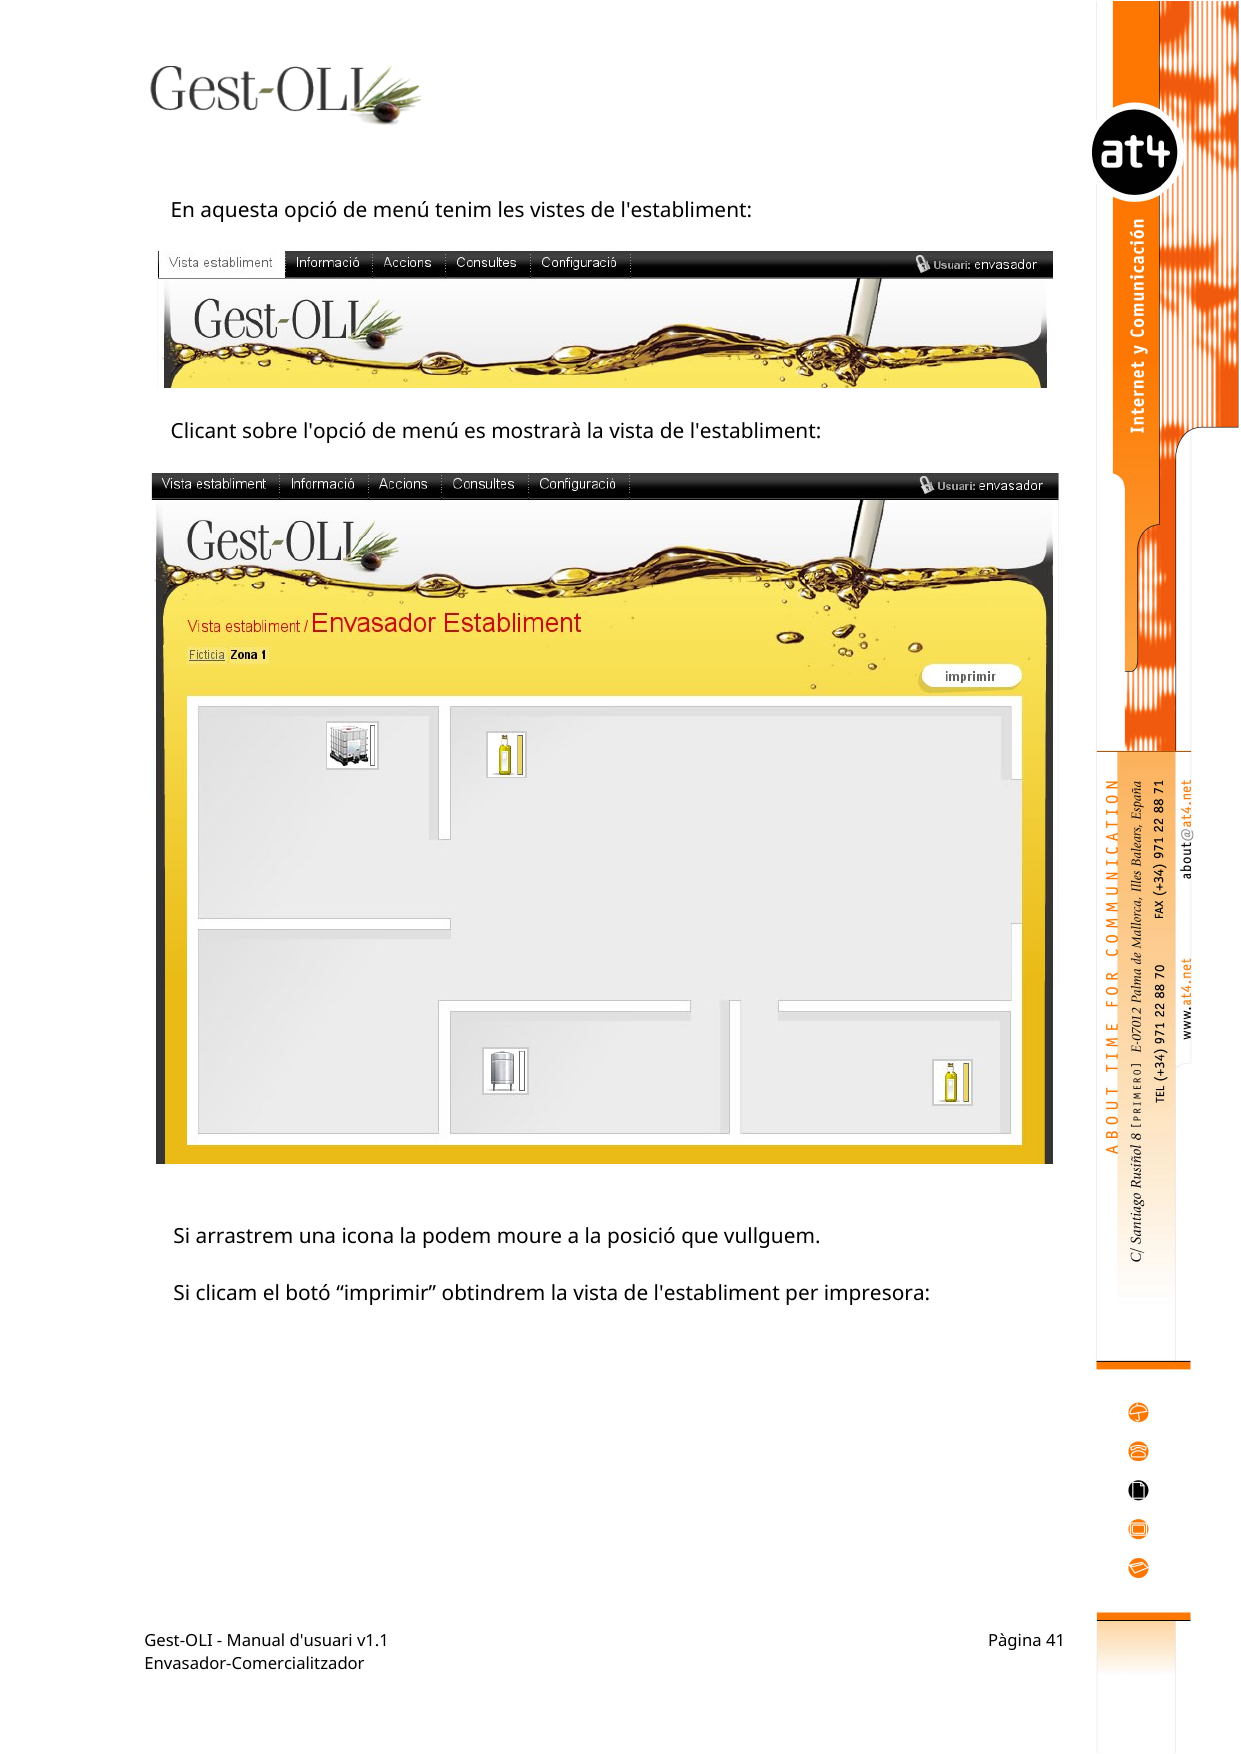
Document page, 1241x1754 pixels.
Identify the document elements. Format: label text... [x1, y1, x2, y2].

text Si clicam el botó “imprimir” obtindrem la vista de l'establiment per impresora: [173, 1278, 1078, 1306]
picture [157, 251, 1053, 388]
picture [151, 473, 1059, 1164]
text Si arrastrem una icona la podem moure a la posició que vullguem. [173, 1221, 1078, 1249]
text Clicant sobre l'opció de menú es mostrarà la vista de l'establiment: [170, 416, 1078, 444]
picture [149, 66, 423, 126]
picture [1085, 1, 1239, 1753]
text En aquesta opció de menú tenim les vistes de l'establiment: [170, 195, 1078, 223]
